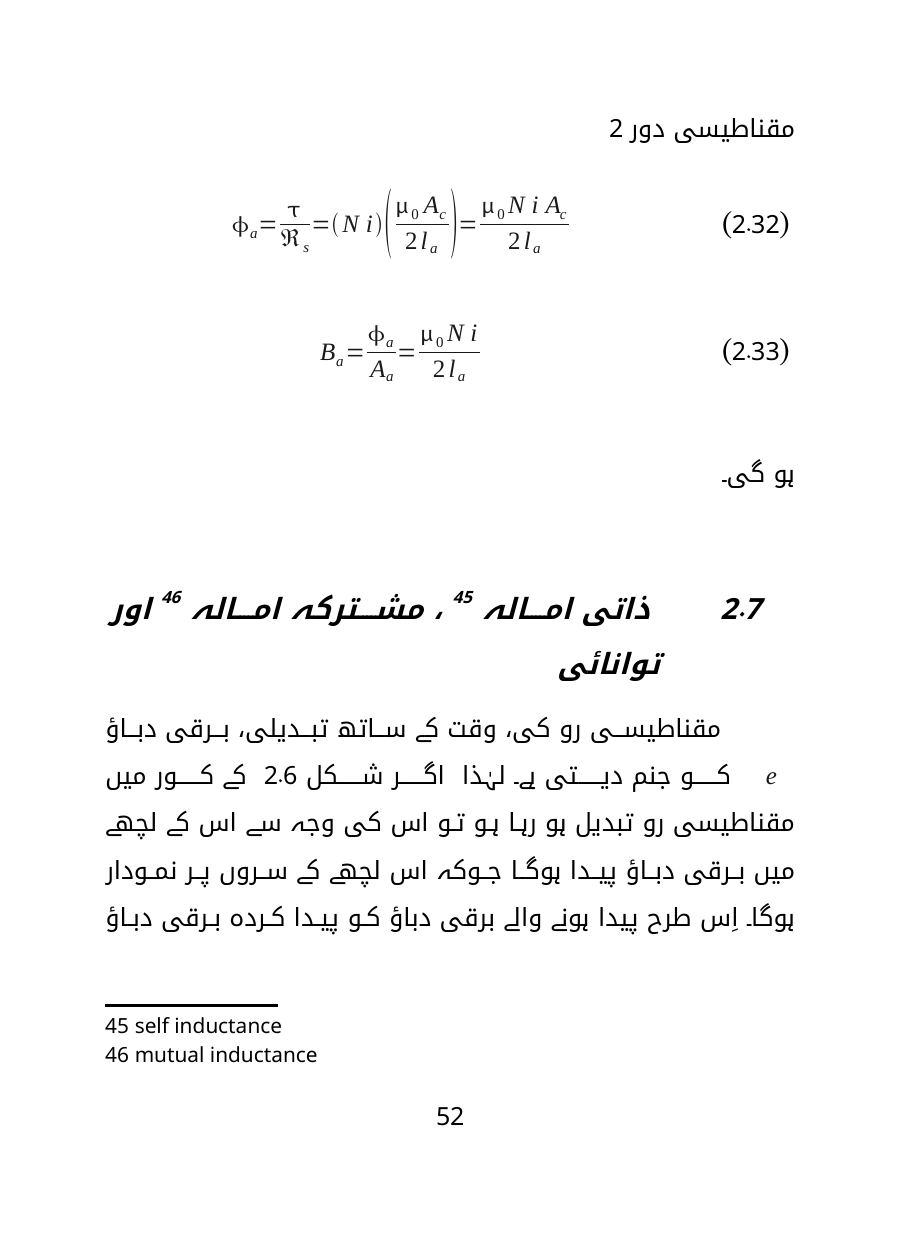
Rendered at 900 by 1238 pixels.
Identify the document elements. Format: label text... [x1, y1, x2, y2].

text مقناطیسی رو کی، وقت کے ساتھ تبدیلی، برقی دباؤ کو جنم دیتی ہے۔ لہٰذا اگر شکل 2.6 کے کور میں مقناطیسی رو تبدیل ہو رہا ہو تو اس کی وجہ سے اس کے لچھے میں برقی دباؤ پیدا ہوگا جوکہ اس لچھے کے سروں پر نمودار ہوگا۔ اِس طرح پیدا ہونے والے برقی دباؤ کو پیدا کردہ برقی دباؤ کہتے ہیں۔ فیراڈے کے قانون کے تحت [105, 705, 795, 942]
table_header [105, 183, 688, 279]
table_header (2.32) [688, 183, 795, 279]
text ہو گی۔ [105, 450, 795, 498]
list mutual inductance [105, 1040, 795, 1068]
subtitle ذاتی امالہ ، مشترکہ امالہ اور توانائی [105, 582, 720, 692]
table_header (2.33) [686, 314, 795, 404]
table_header [105, 314, 686, 404]
list self inductance [105, 1012, 795, 1040]
